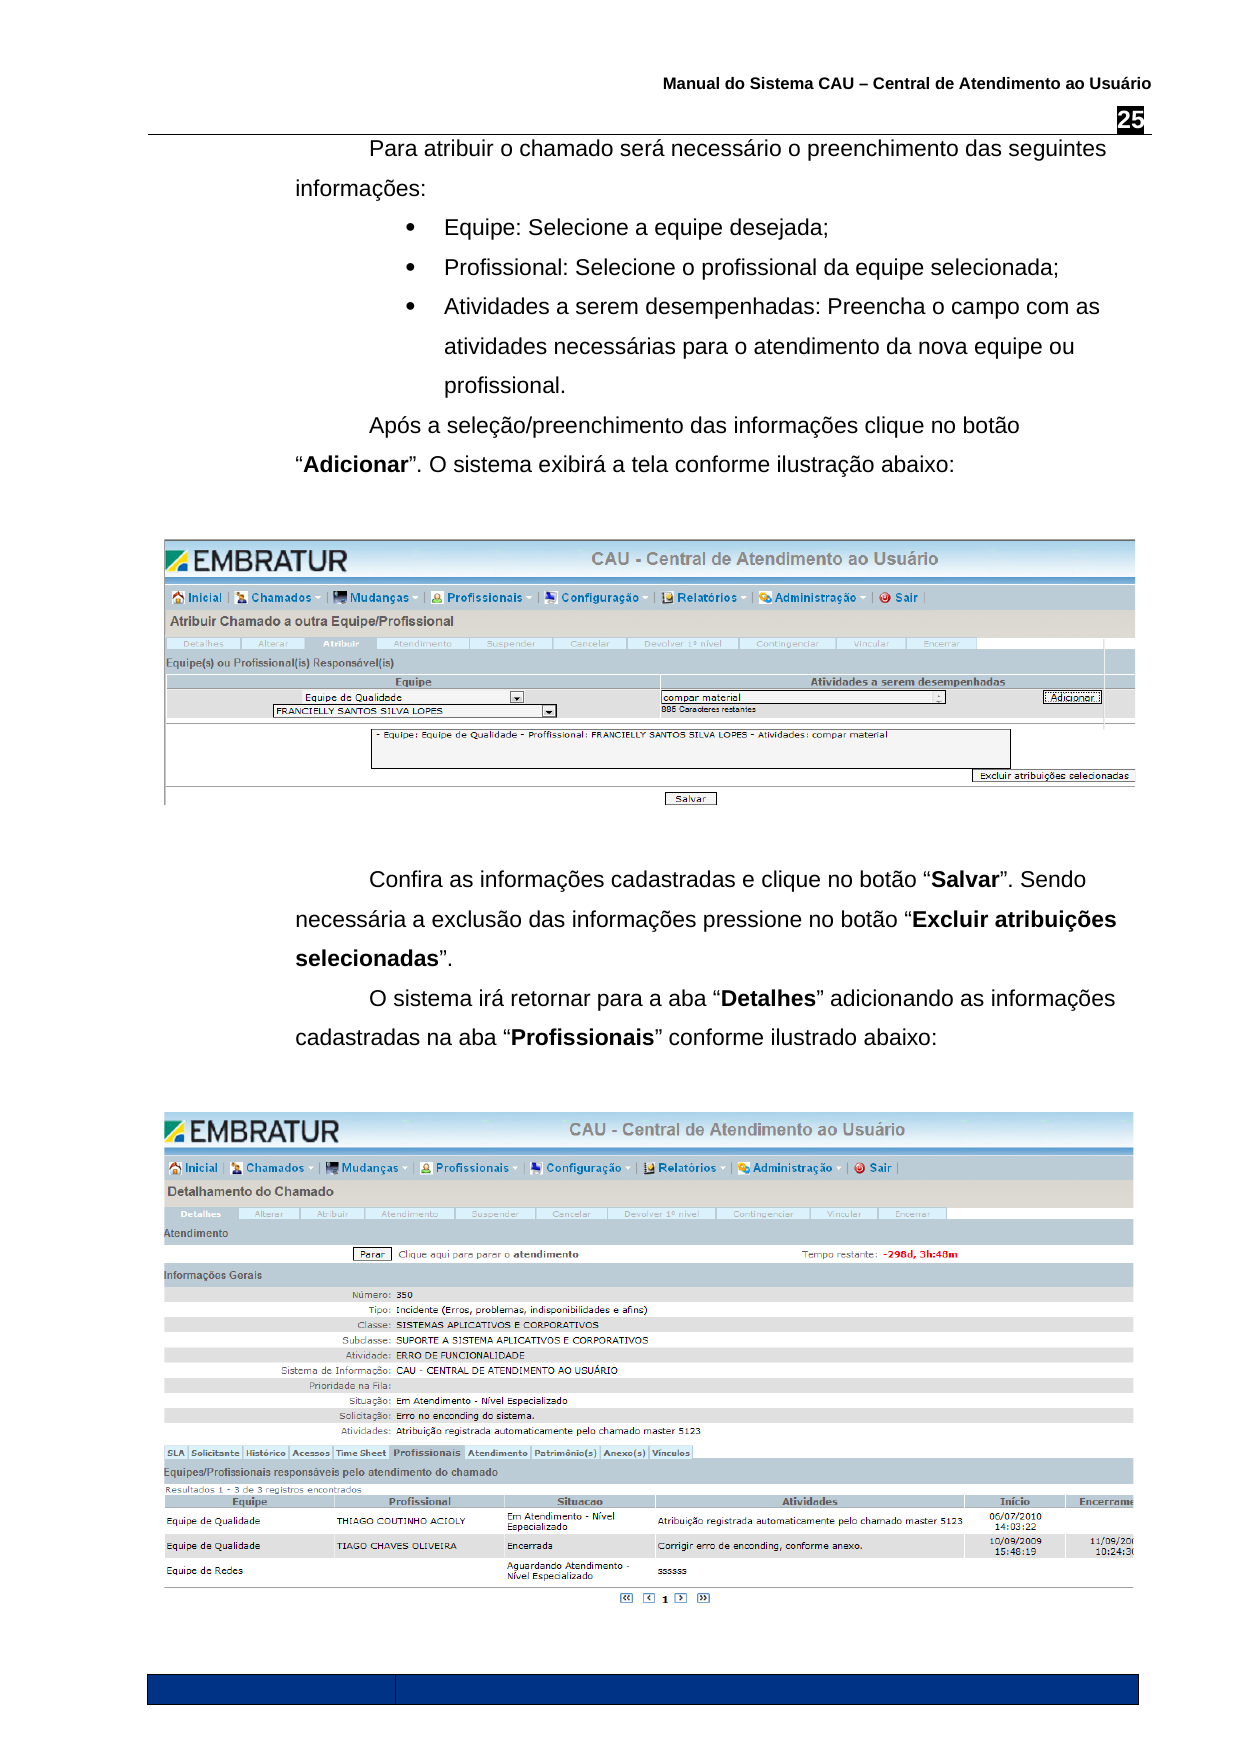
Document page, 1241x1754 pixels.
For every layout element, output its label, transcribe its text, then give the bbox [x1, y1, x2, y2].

list Profissional: Selecione o profissional da equipe selecionada; [406, 254, 1152, 280]
list Atividades a serem desempenhadas: Preencha o campo com as atividades necessárias para o atendimento da nova equipe ou profissional. [406, 293, 1152, 398]
text Para atribuir o chamado será necessário o preenchimento das seguintes informações: [295, 135, 1152, 201]
picture [164, 539, 1135, 805]
text Após a seleção/preenchimento das informações clique no botão “Adicionar”. O sistema exibirá a tela conforme ilustração abaixo: [295, 412, 1152, 477]
text O sistema irá retornar para a aba “Detalhes” adicionando as informações cadastradas na aba “Profissionais” conforme ilustrado abaixo: [295, 985, 1152, 1051]
text Confira as informações cadastradas e clique no botão “Salvar”. Sendo necessária a exclusão das informações pressione no botão “Excluir atribuições selecionadas”. [295, 866, 1152, 972]
picture [164, 1112, 1134, 1606]
list Equipe: Selecione a equipe desejada; [406, 214, 1152, 241]
